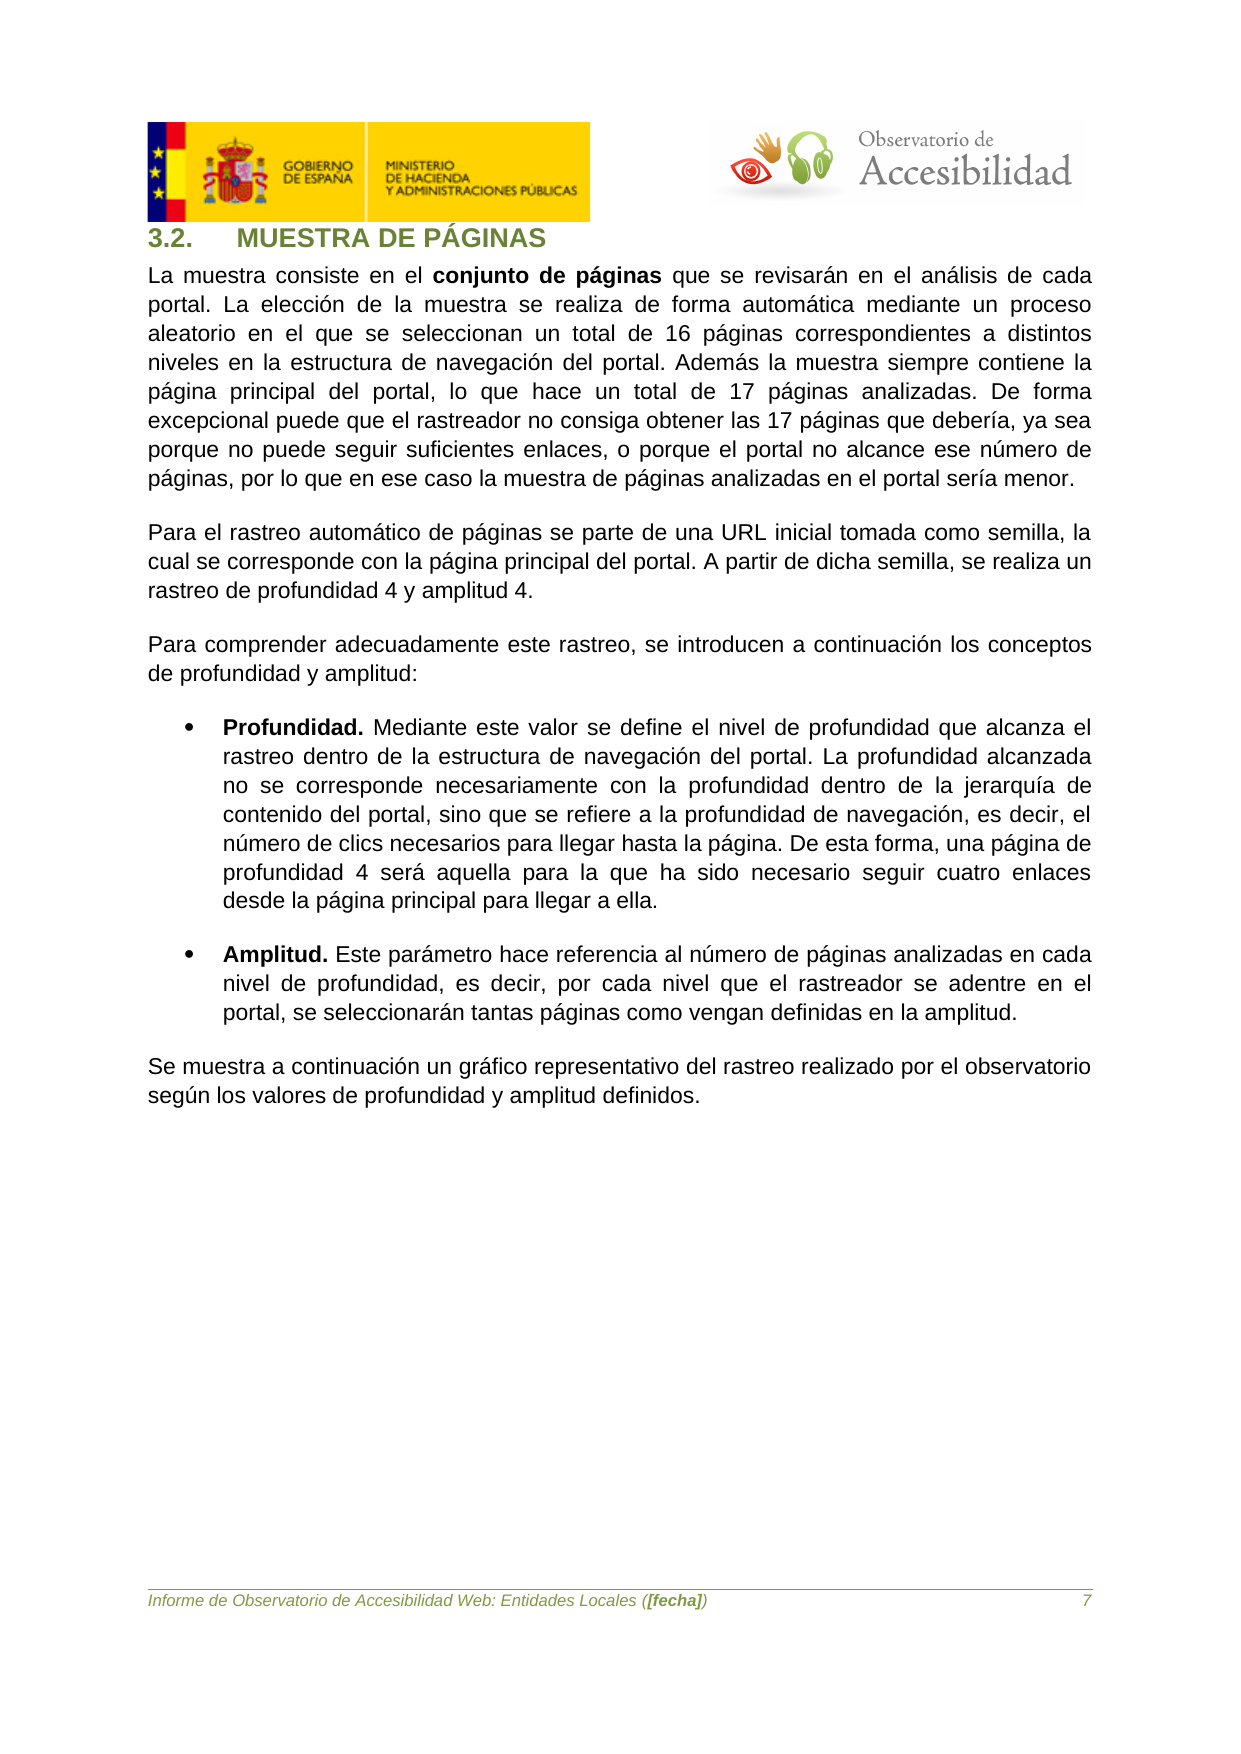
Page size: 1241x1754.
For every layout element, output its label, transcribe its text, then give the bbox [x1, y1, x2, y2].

text La muestra consiste en el conjunto de páginas que se revisarán en el análisis de cada portal. La elección de la muestra se realiza de forma automática mediante un proceso aleatorio en el que se seleccionan un total de 16 páginas correspondientes a distintos niveles en la estructura de navegación del portal. Además la muestra siempre contiene la página principal del portal, lo que hace un total de 17 páginas analizadas. De forma excepcional puede que el rastreador no consiga obtener las 17 páginas que debería, ya sea porque no puede seguir suficientes enlaces, o porque el portal no alcance ese número de páginas, por lo que en ese caso la muestra de páginas analizadas en el portal sería menor. [148, 262, 1092, 491]
picture [147, 122, 591, 222]
text Para el rastreo automático de páginas se parte de una URL inicial tomada como semilla, la cual se corresponde con la página principal del portal. A partir de dicha semilla, se realiza un rastreo de profundidad 4 y amplitud 4. [148, 519, 1092, 603]
text Se muestra a continuación un gráfico representativo del rastreo realizado por el observatorio según los valores de profundidad y amplitud definidos. [148, 1053, 1092, 1108]
list Muestra de Páginas [148, 222, 1092, 253]
list Amplitud. Este parámetro hace referencia al número de páginas analizadas en cada nivel de profundidad, es decir, por cada nivel que el rastreador se adentre en el portal, se seleccionarán tantas páginas como vengan definidas en la amplitud. [185, 941, 1092, 1026]
list Profundidad. Mediante este valor se define el nivel de profundidad que alcanza el rastreo dentro de la estructura de navegación del portal. La profundidad alcanzada no se corresponde necesariamente con la profundidad dentro de la jerarquía de contenido del portal, sino que se refiere a la profundidad de navegación, es decir, el número de clics necesarios para llegar hasta la página. De esta forma, una página de profundidad 4 será aquella para la que ha sido necesario seguir cuatro enlaces desde la página principal para llegar a ella. [185, 714, 1092, 914]
text Para comprender adecuadamente este rastreo, se introducen a continuación los conceptos de profundidad y amplitud: [148, 631, 1092, 686]
picture [710, 122, 1086, 205]
